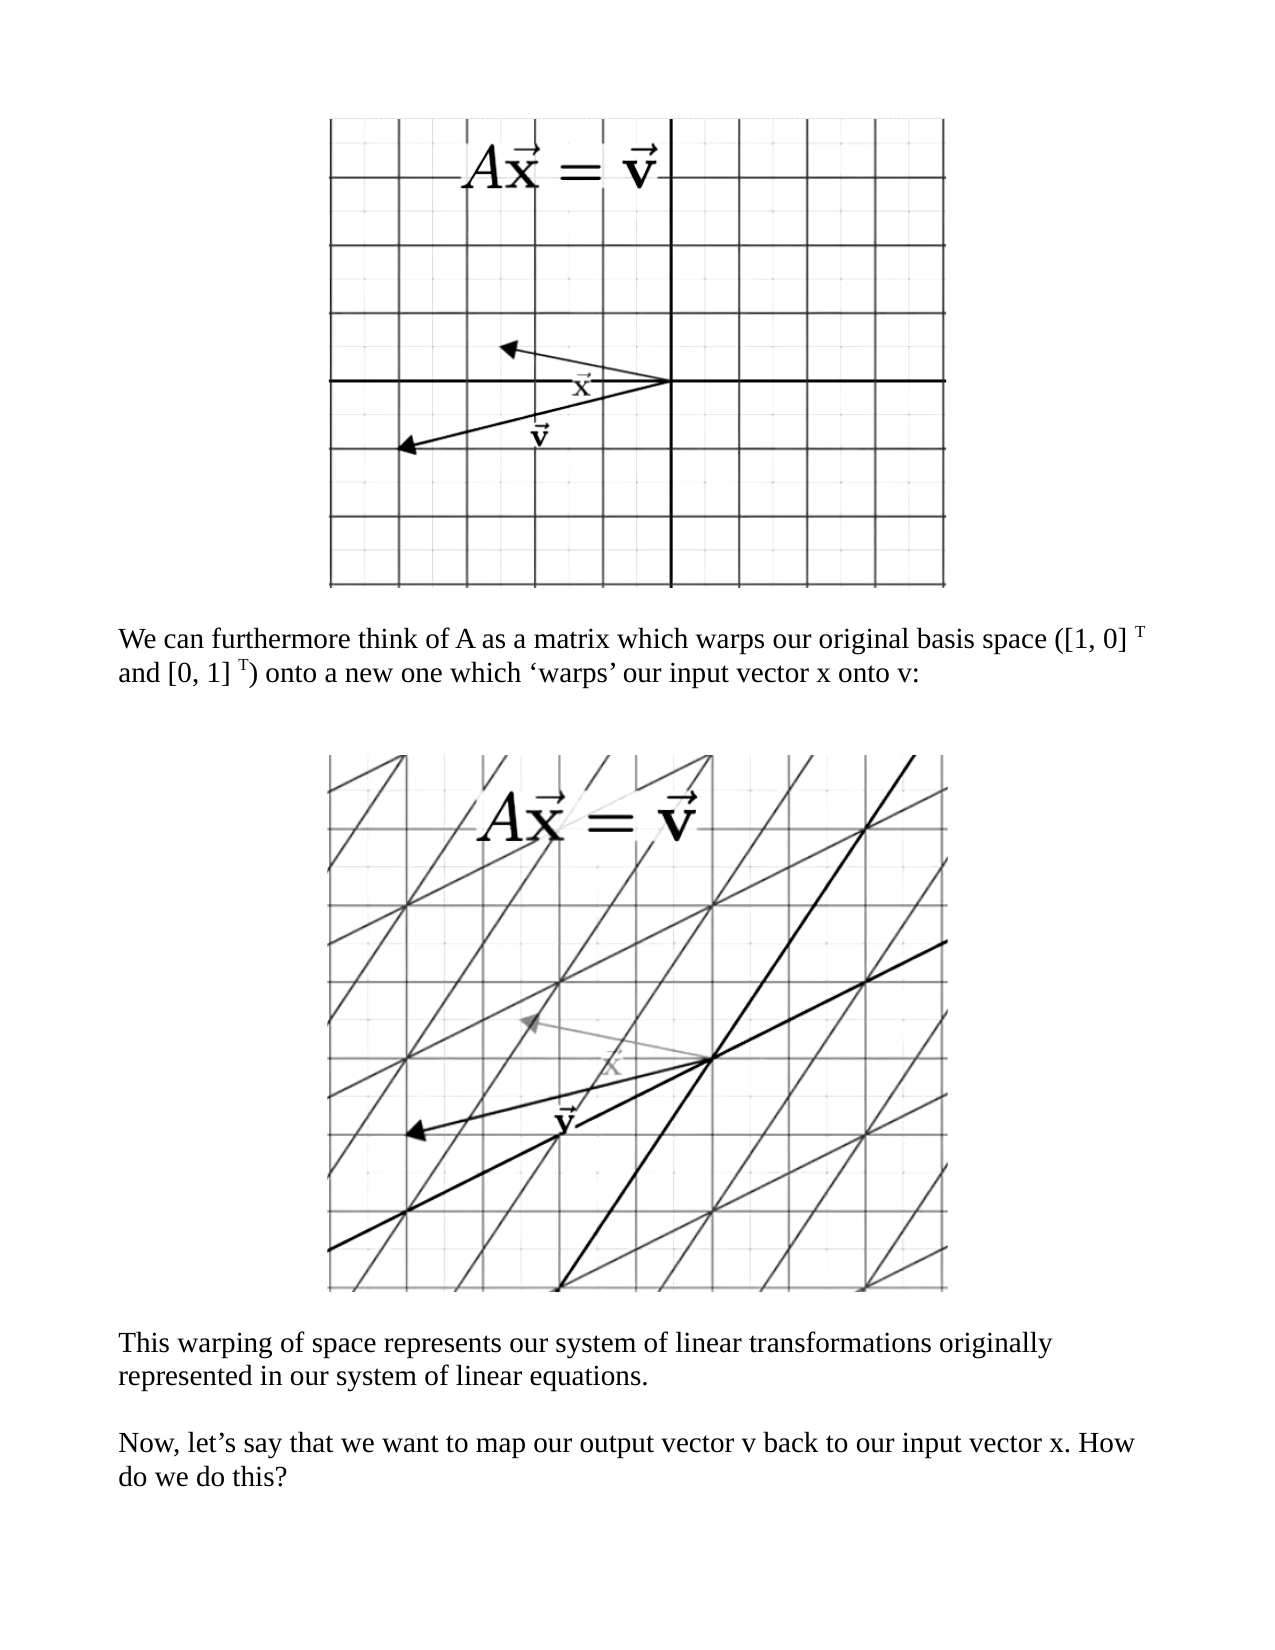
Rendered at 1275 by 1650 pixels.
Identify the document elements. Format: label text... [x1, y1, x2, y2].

text Now, let’s say that we want to map our output vector v back to our input vector x. How do we do this? [118, 1426, 1157, 1493]
picture [328, 118, 947, 588]
picture [327, 755, 948, 1292]
text This warping of space represents our system of linear transformations originally represented in our system of linear equations. [118, 1325, 1157, 1392]
text We can furthermore think of A as a matrix which warps our original basis space ([1, 0] T and [0, 1] T) onto a new one which ‘warps’ our input vector x onto v: [118, 621, 1157, 688]
